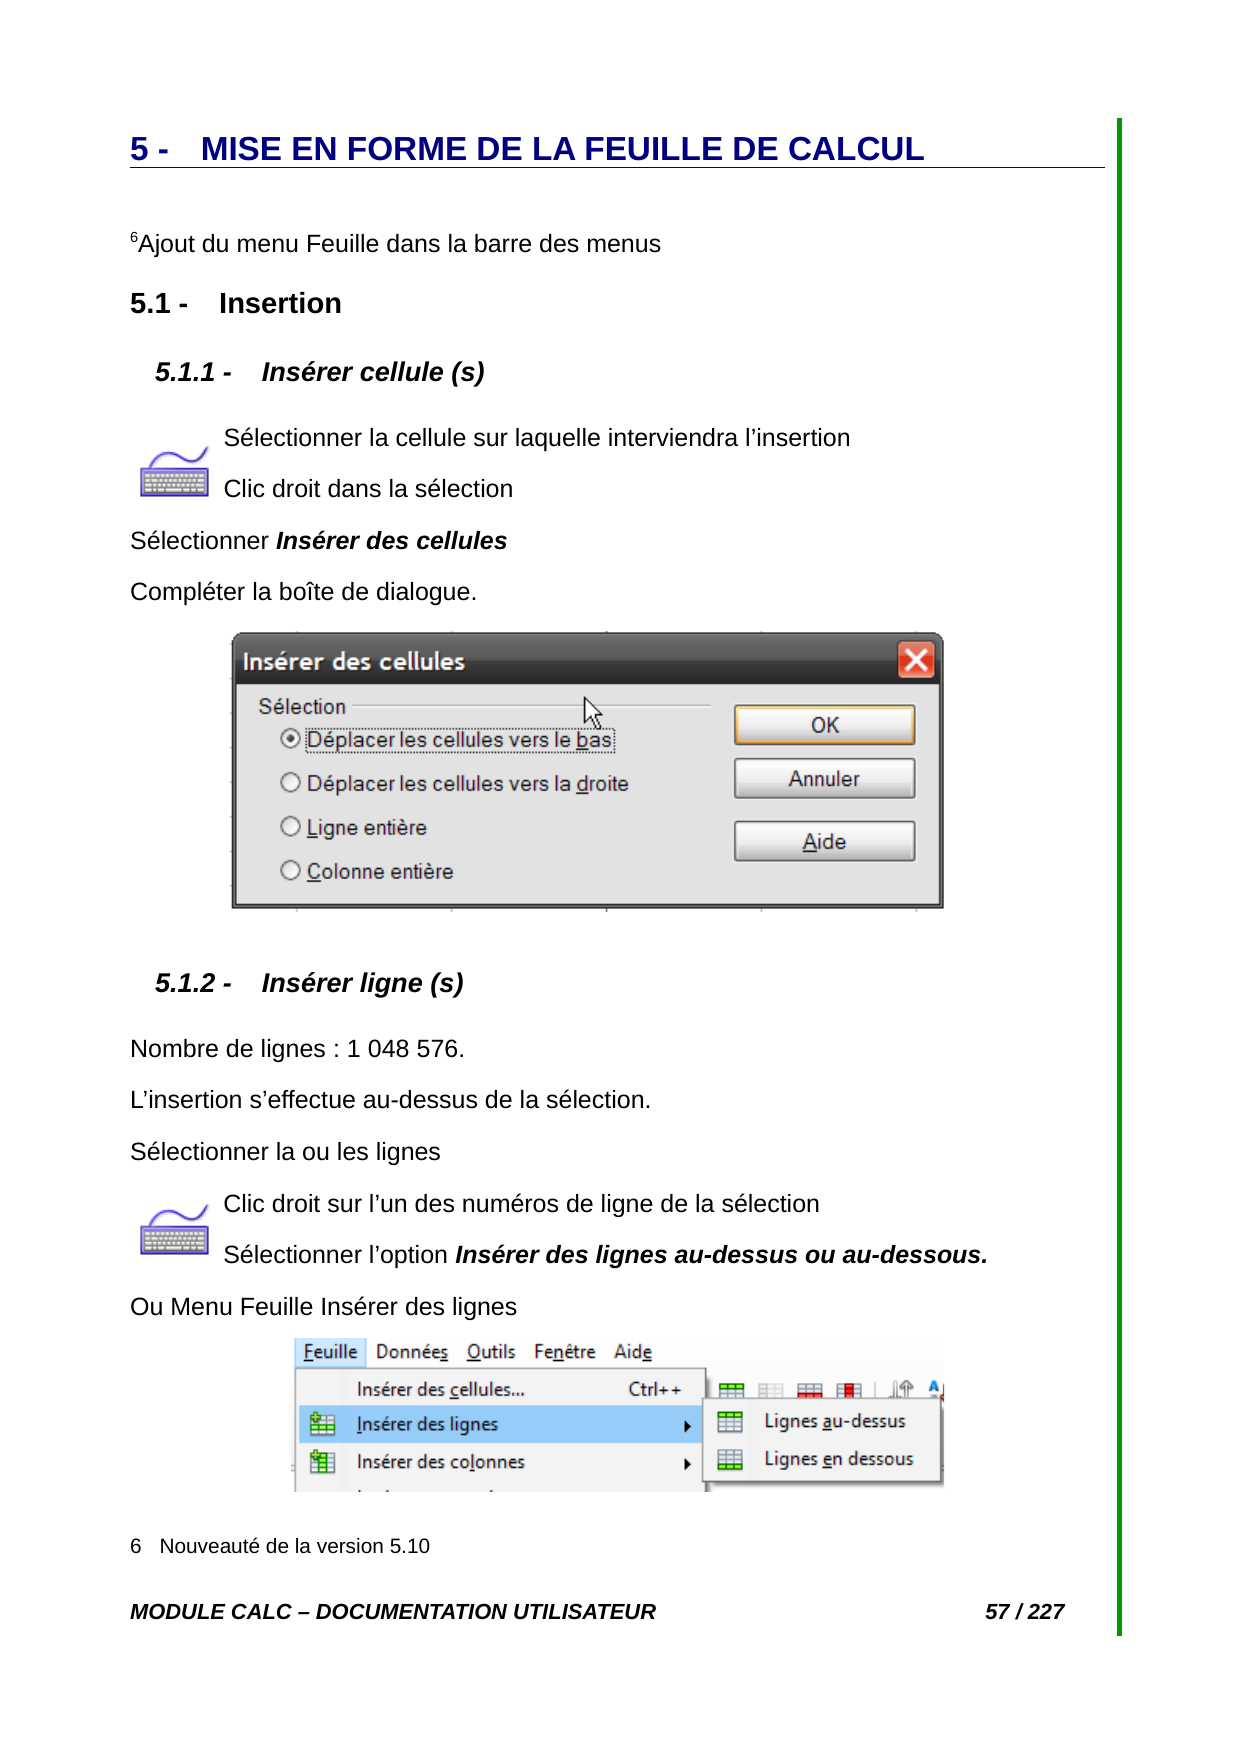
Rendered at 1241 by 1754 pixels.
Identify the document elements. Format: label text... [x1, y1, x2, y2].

text Nouveauté de la version 5.10 [130, 1534, 1105, 1558]
text Clic droit dans la sélection [212, 475, 1105, 503]
text L’insertion s’effectue au-dessus de la sélection. [130, 1086, 1105, 1114]
text Clic droit sur l’un des numéros de ligne de la sélection [130, 1189, 1105, 1217]
text Nombre de lignes : 1 048 576. [130, 1035, 1105, 1063]
subtitle Mise en forme de la feuille de calcul [130, 130, 1105, 167]
subtitle Insérer cellule (s) [155, 357, 1105, 387]
subtitle Insérer ligne (s) [155, 968, 1105, 999]
picture [291, 1338, 945, 1492]
text Sélectionner Insérer des cellules [130, 527, 1105, 554]
text Sélectionner l’option Insérer des lignes au-dessus ou au-dessous. [212, 1241, 1105, 1269]
text Ou Menu Feuille Insérer des lignes [130, 1292, 1105, 1320]
picture [136, 1193, 212, 1269]
text Sélectionner la cellule sur laquelle interviendra l’insertion [130, 423, 1105, 451]
text Sélectionner la ou les lignes [130, 1138, 1105, 1166]
text Ajout du menu Feuille dans la barre des menus [130, 229, 1105, 257]
text Compléter la boîte de dialogue. [130, 578, 1105, 606]
picture [136, 435, 212, 511]
subtitle Insertion [130, 287, 1105, 319]
picture [229, 631, 944, 912]
